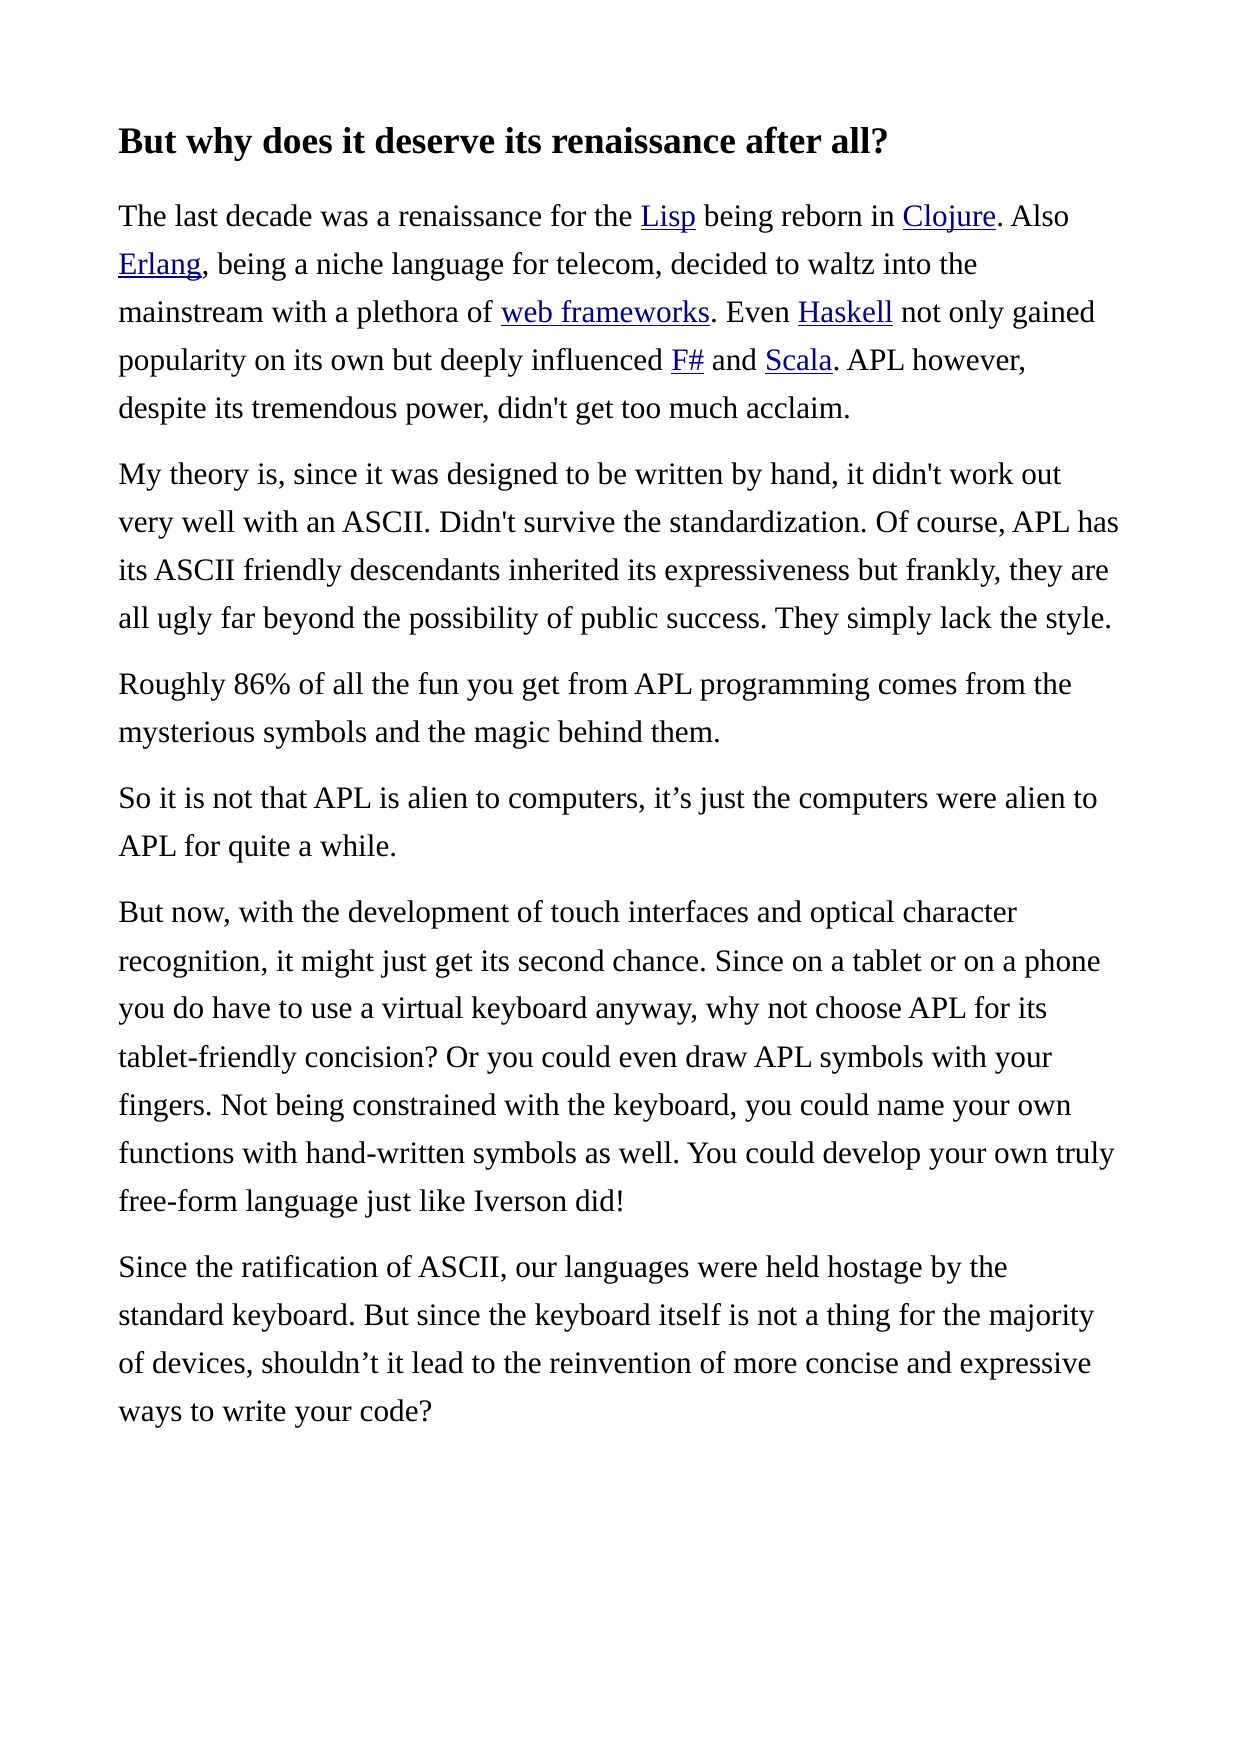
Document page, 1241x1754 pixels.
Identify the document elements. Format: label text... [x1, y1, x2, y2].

subtitle But why does it deserve its renaissance after all? [118, 118, 1122, 161]
text The last decade was a renaissance for the Lisp being reborn in Clojure. Also Erlang, being a niche language for telecom, decided to waltz into the mainstream with a plethora of web frameworks. Even Haskell not only gained popularity on its own but deeply influenced F# and Scala. APL however, despite its tremendous power, didn't get too much acclaim. [118, 188, 1122, 428]
text My theory is, since it was designed to be written by hand, it didn't work out very well with an ASCII. Didn't survive the standardization. Of course, APL has its ASCII friendly descendants inherited its expressiveness but frankly, they are all ugly far beyond the possibility of public success. They simply lack the style. [118, 446, 1122, 638]
text Since the ratification of ASCII, our languages were held hostage by the standard keyboard. But since the keyboard itself is not a thing for the majority of devices, shouldn’t it lead to the reinvention of more concise and expressive ways to write your code? [118, 1239, 1122, 1431]
text So it is not that APL is alien to computers, it’s just the computers were alien to APL for quite a while. [118, 771, 1122, 867]
text But now, with the development of touch interfaces and optical character recognition, it might just get its second chance. Since on a tablet or on a phone you do have to use a virtual keyboard anyway, why not choose APL for its tablet-friendly concision? Or you could even draw APL symbols with your fingers. Not being constrained with the keyboard, you could name your own functions with hand-written symbols as well. You could develop your own truly free-form language just like Iverson did! [118, 884, 1122, 1221]
text Roughly 86% of all the fun you get from APL programming comes from the mysterious symbols and the magic behind them. [118, 656, 1122, 752]
